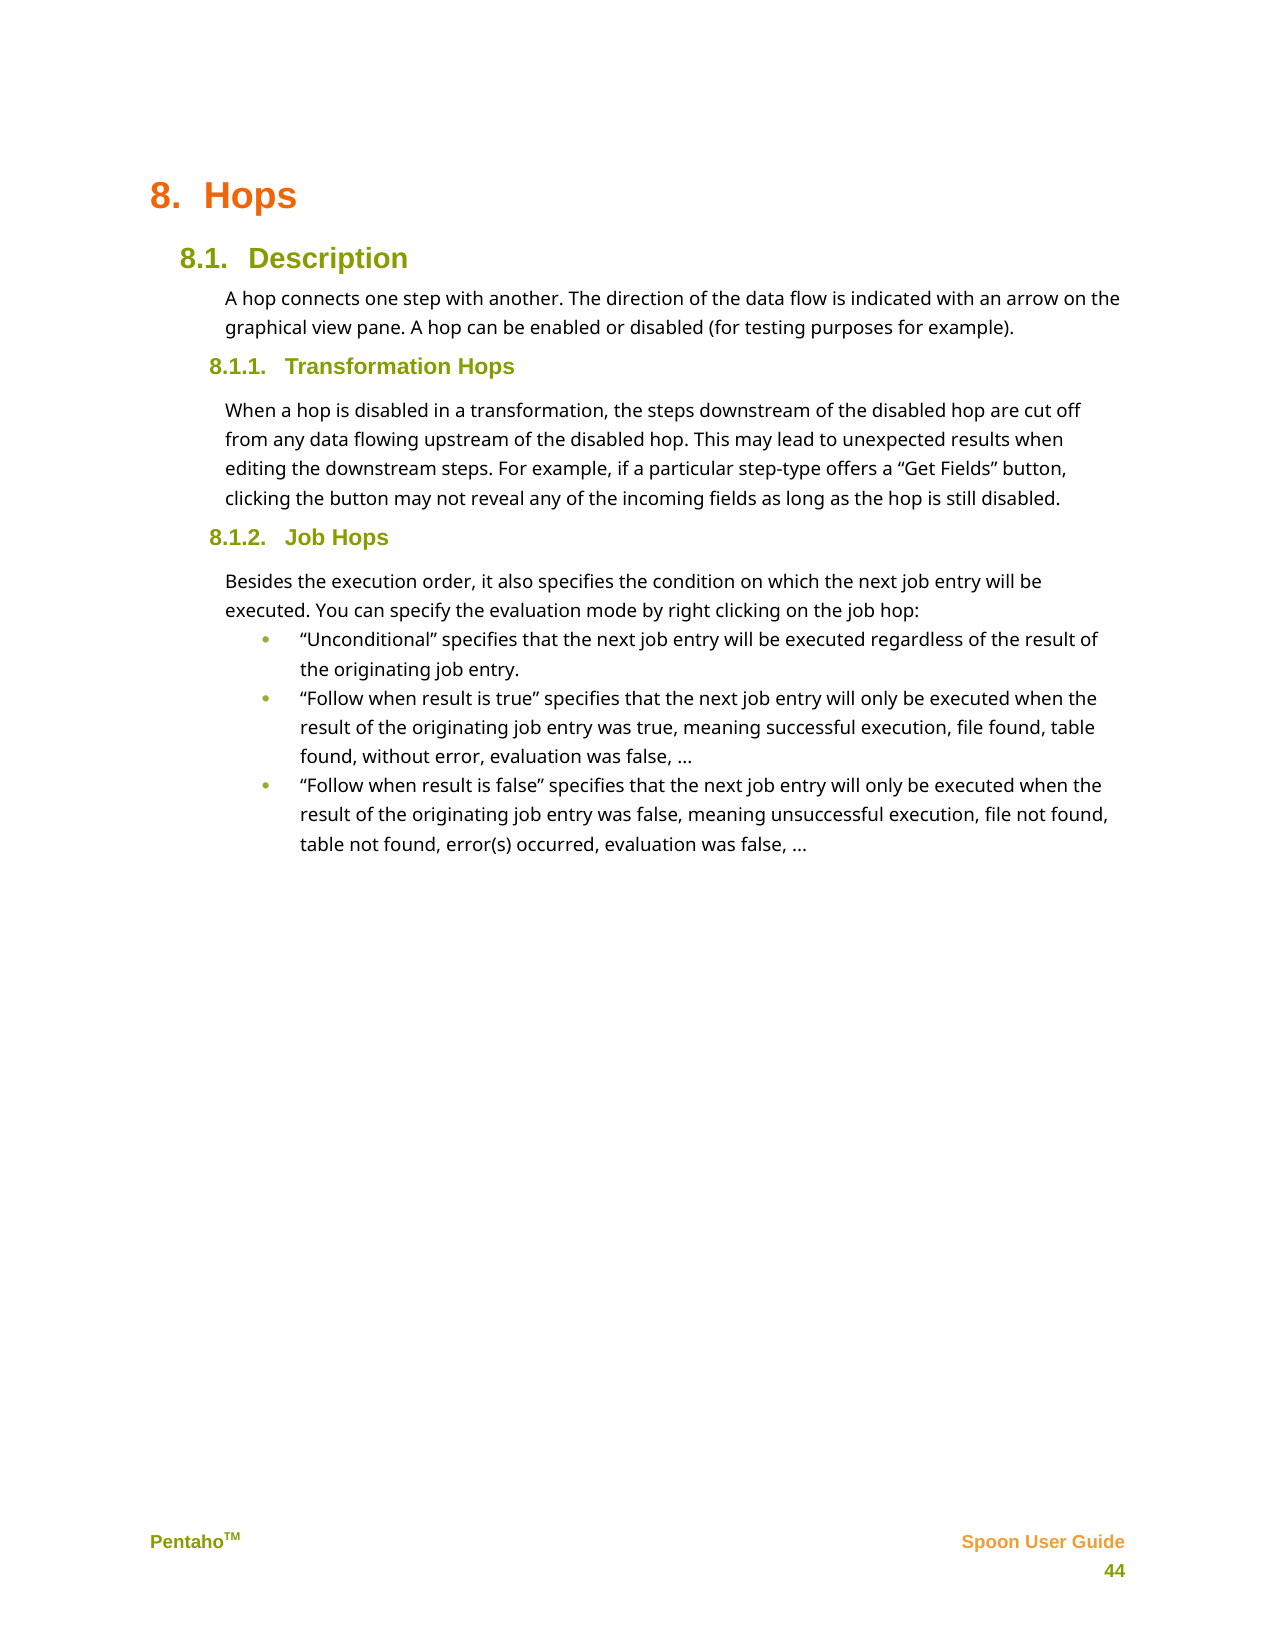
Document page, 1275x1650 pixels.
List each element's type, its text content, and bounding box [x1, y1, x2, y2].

list “Follow when result is false” specifies that the next job entry will only be executed when the result of the originating job entry was false, meaning unsuccessful execution, file not found, table not found, error(s) occurred, evaluation was false, ... [262, 769, 1125, 857]
list “Follow when result is true” specifies that the next job entry will only be executed when the result of the originating job entry was true, meaning successful execution, file found, table found, without error, evaluation was false, ... [262, 682, 1125, 769]
subtitle Hops [150, 181, 1125, 216]
subtitle Transformation Hops [209, 347, 1125, 382]
text When a hop is disabled in a transformation, the steps downstream of the disabled hop are cut off from any data flowing upstream of the disabled hop. This may lead to unexpected results when editing the downstream steps. For example, if a particular step-type offers a “Get Fields” button, clicking the button may not reveal any of the incoming fields as long as the hop is still disabled. [225, 394, 1125, 511]
text A hop connects one step with another. The direction of the data flow is indicated with an arrow on the graphical view pane. A hop can be enabled or disabled (for testing purposes for example). [225, 282, 1125, 340]
list “Unconditional” specifies that the next job entry will be executed regardless of the result of the originating job entry. [262, 623, 1125, 682]
text Besides the execution order, it also specifies the condition on which the next job entry will be executed. You can specify the evaluation mode by right clicking on the job hop: [225, 565, 1125, 623]
subtitle Job Hops [209, 518, 1125, 553]
subtitle Description [179, 241, 1125, 275]
